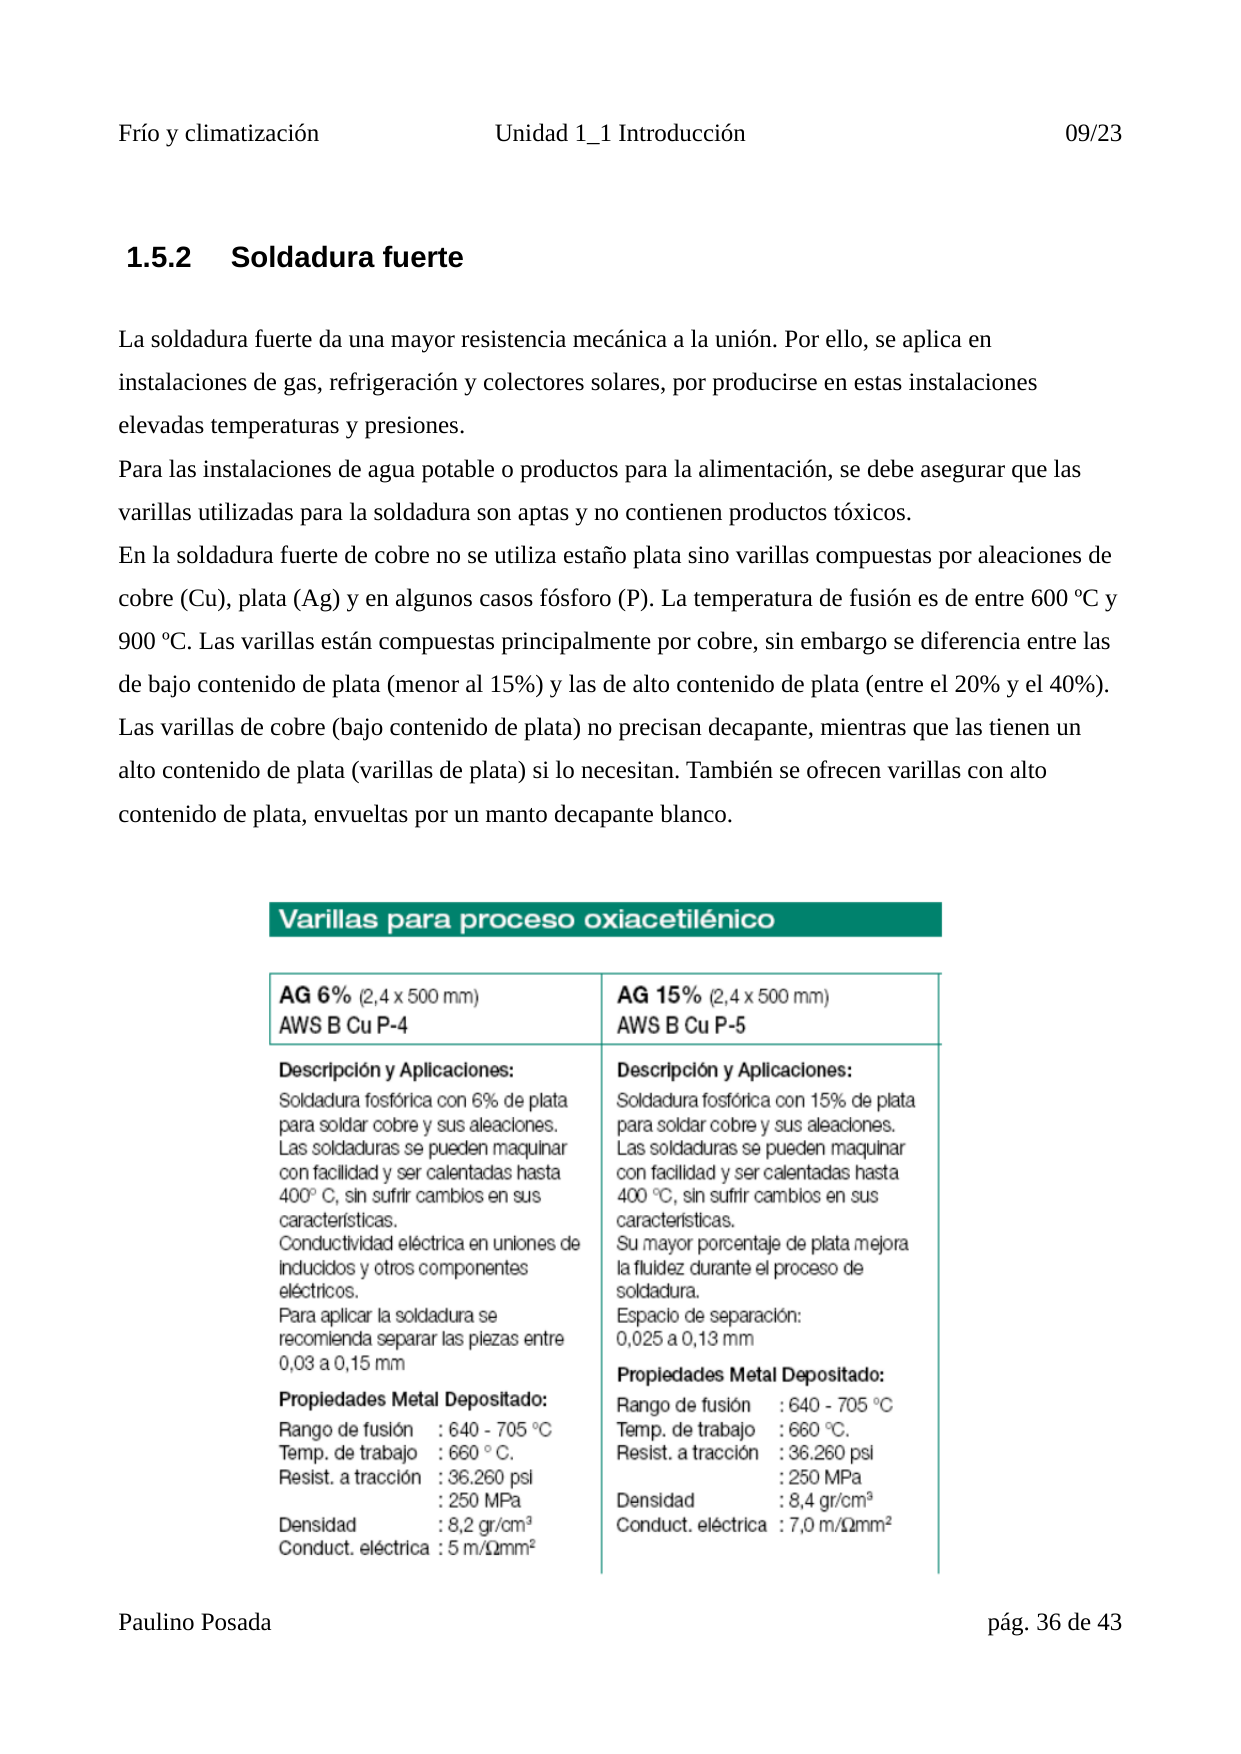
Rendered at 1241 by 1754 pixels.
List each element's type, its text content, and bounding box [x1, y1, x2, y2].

text La soldadura fuerte da una mayor resistencia mecánica a la unión. Por ello, se aplica en instalaciones de gas, refrigeración y colectores solares, por producirse en estas instalaciones elevadas temperaturas y presiones. Para las instalaciones de agua potable o productos para la alimentación, se debe asegurar que las varillas utilizadas para la soldadura son aptas y no contienen productos tóxicos. En la soldadura fuerte de cobre no se utiliza estaño plata sino varillas compuestas por aleaciones de cobre (Cu), plata (Ag) y en algunos casos fósforo (P). La temperatura de fusión es de entre 600 ºC y 900 ºC. Las varillas están compuestas principalmente por cobre, sin embargo se diferencia entre las de bajo contenido de plata (menor al 15%) y las de alto contenido de plata (entre el 20% y el 40%). Las varillas de cobre (bajo contenido de plata) no precisan decapante, mientras que las tienen un alto contenido de plata (varillas de plata) si lo necesitan. También se ofrecen varillas con alto contenido de plata, envueltas por un manto decapante blanco. [118, 324, 1122, 827]
subtitle Soldadura fuerte [118, 240, 1122, 274]
picture [267, 901, 943, 1577]
